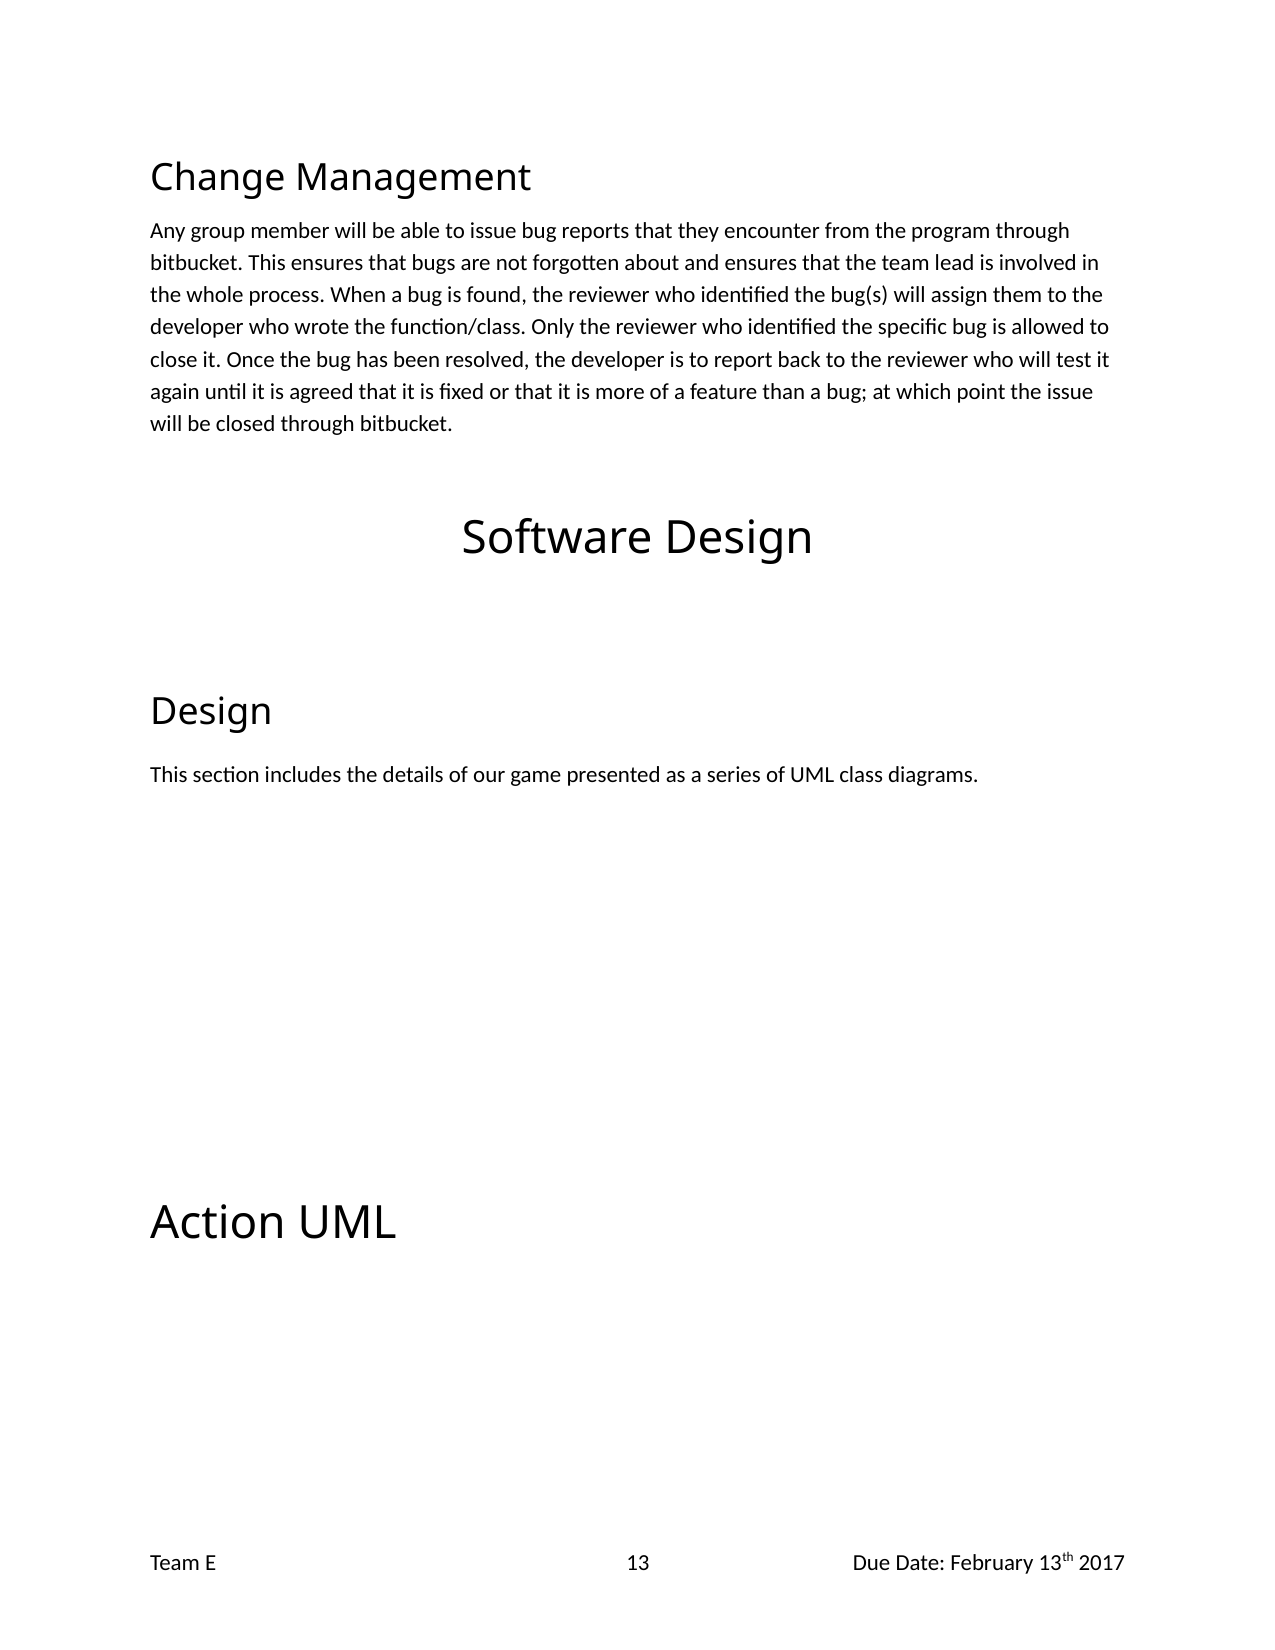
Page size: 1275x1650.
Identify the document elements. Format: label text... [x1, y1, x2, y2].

text Design [150, 684, 1125, 735]
list Action UML [150, 1189, 1125, 1252]
text Software Design [150, 504, 1125, 567]
text This section includes the details of our game presented as a series of UML class diagrams. [150, 760, 1125, 788]
text Any group member will be able to issue bug reports that they encounter from the program through bitbucket. This ensures that bugs are not forgotten about and ensures that the team lead is involved in the whole process. When a bug is found, the reviewer who identified the bug(s) will assign them to the developer who wrote the function/class. Only the reviewer who identified the specific bug is allowed to close it. Once the bug has been resolved, the developer is to report back to the reviewer who will test it again until it is agreed that it is fixed or that it is more of a feature than a bug; at which point the issue will be closed through bitbucket. [150, 216, 1125, 437]
list Change Management [150, 150, 1125, 201]
